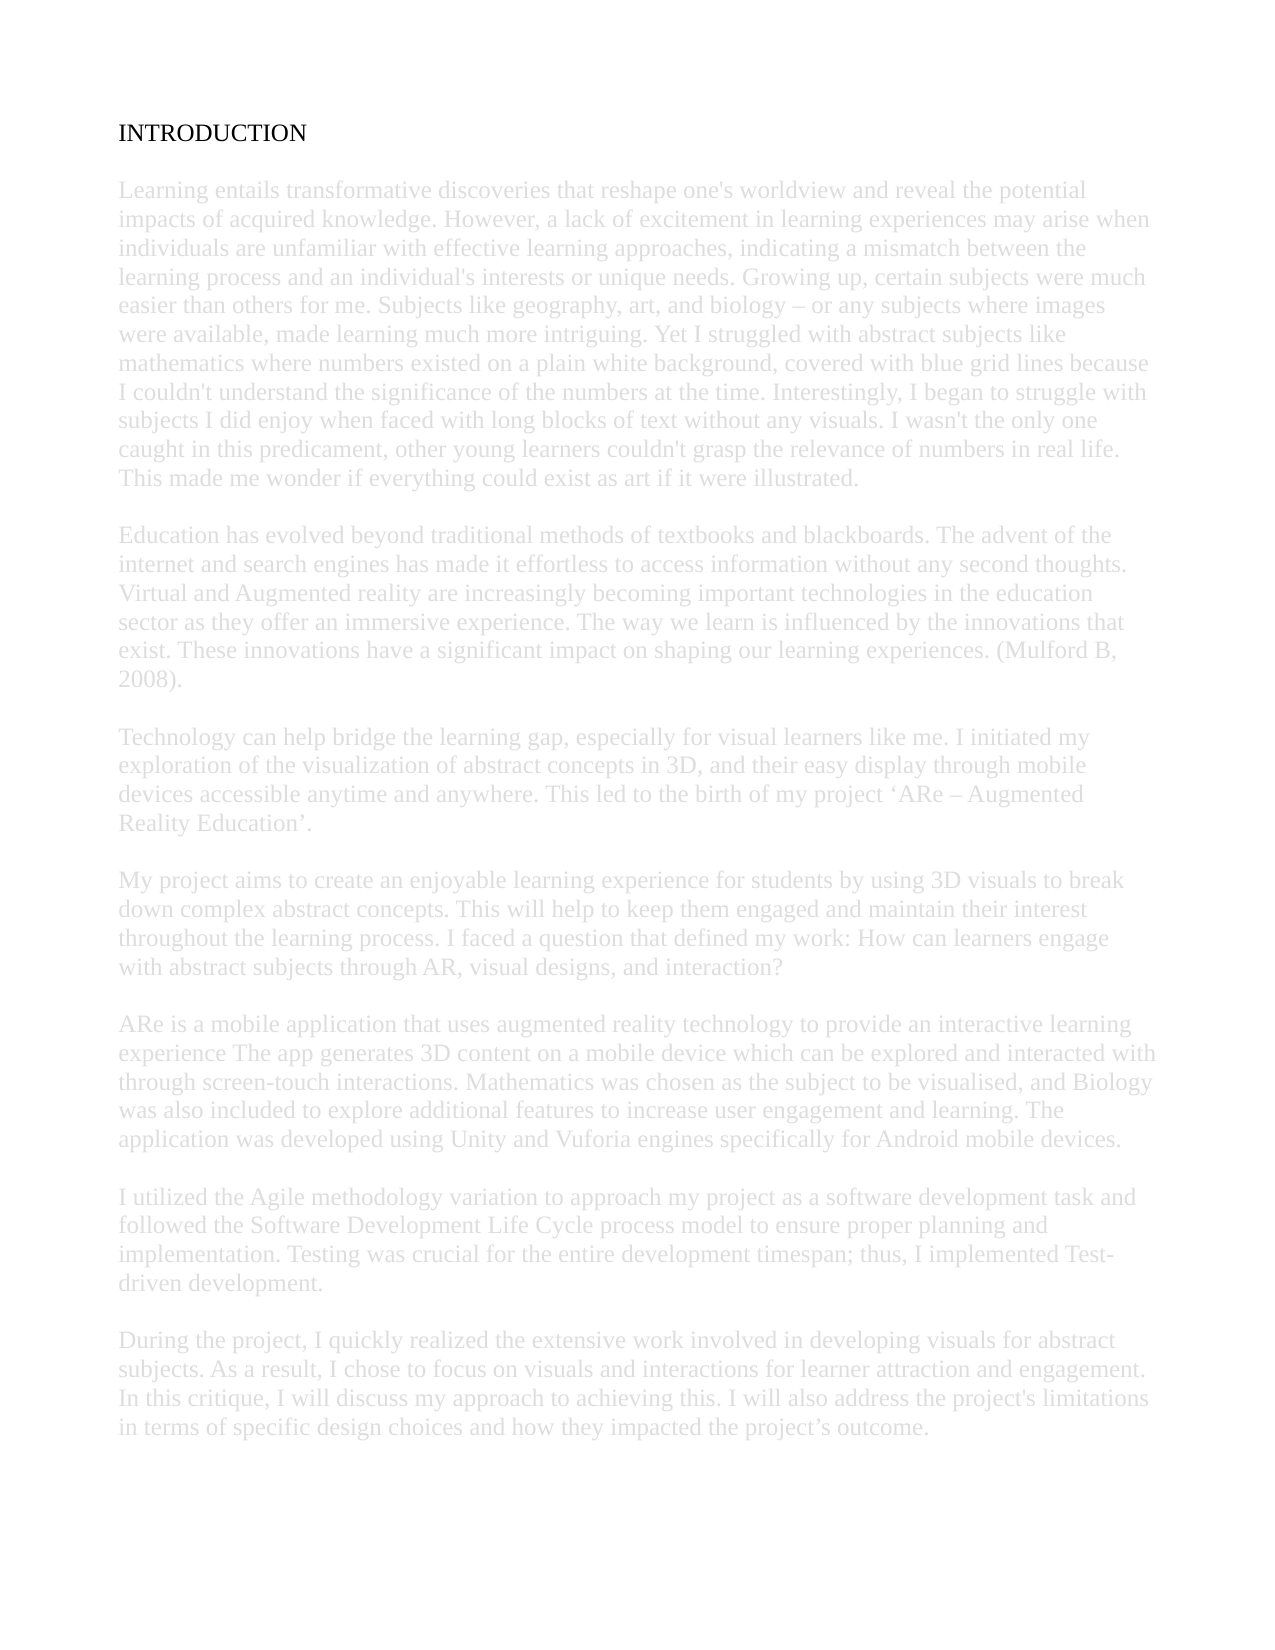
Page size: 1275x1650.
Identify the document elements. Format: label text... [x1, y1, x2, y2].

text My project aims to create an enjoyable learning experience for students by using 3D visuals to break down complex abstract concepts. This will help to keep them engaged and maintain their interest throughout the learning process. I faced a question that defined my work: How can learners engage with abstract subjects through AR, visual designs, and interaction? [118, 866, 1157, 981]
text ARe is a mobile application that uses augmented reality technology to provide an interactive learning experience The app generates 3D content on a mobile device which can be explored and interacted with through screen-touch interactions. Mathematics was chosen as the subject to be visualised, and Biology was also included to explore additional features to increase user engagement and learning. The application was developed using Unity and Vuforia engines specifically for Android mobile devices. [118, 1009, 1157, 1153]
text I utilized the Agile methodology variation to approach my project as a software development task and followed the Software Development Life Cycle process model to ensure proper planning and implementation. Testing was crucial for the entire development timespan; thus, I implemented Test-driven development. [118, 1182, 1157, 1297]
text Education has evolved beyond traditional methods of textbooks and blackboards. The advent of the internet and search engines has made it effortless to access information without any second thoughts. Virtual and Augmented reality are increasingly becoming important technologies in the education sector as they offer an immersive experience. The way we learn is influenced by the innovations that exist. These innovations have a significant impact on shaping our learning experiences. (Mulford B, 2008). [118, 521, 1157, 693]
text INTRODUCTION [118, 118, 1157, 147]
text During the project, I quickly realized the extensive work involved in developing visuals for abstract subjects. As a result, I chose to focus on visuals and interactions for learner attraction and engagement. In this critique, I will discuss my approach to achieving this. I will also address the project's limitations in terms of specific design choices and how they impacted the project’s outcome. [118, 1326, 1157, 1441]
text Learning entails transformative discoveries that reshape one's worldview and reveal the potential impacts of acquired knowledge. However, a lack of excitement in learning experiences may arise when individuals are unfamiliar with effective learning approaches, indicating a mismatch between the learning process and an individual's interests or unique needs. Growing up, certain subjects were much easier than others for me. Subjects like geography, art, and biology – or any subjects where images were available, made learning much more intriguing. Yet I struggled with abstract subjects like mathematics where numbers existed on a plain white background, covered with blue grid lines because I couldn't understand the significance of the numbers at the time. Interestingly, I began to struggle with subjects I did enjoy when faced with long blocks of text without any visuals. I wasn't the only one caught in this predicament, other young learners couldn't grasp the relevance of numbers in real life. This made me wonder if everything could exist as art if it were illustrated. [118, 176, 1157, 492]
text Technology can help bridge the learning gap, especially for visual learners like me. I initiated my exploration of the visualization of abstract concepts in 3D, and their easy display through mobile devices accessible anytime and anywhere. This led to the birth of my project ‘ARe – Augmented Reality Education’. [118, 722, 1157, 837]
